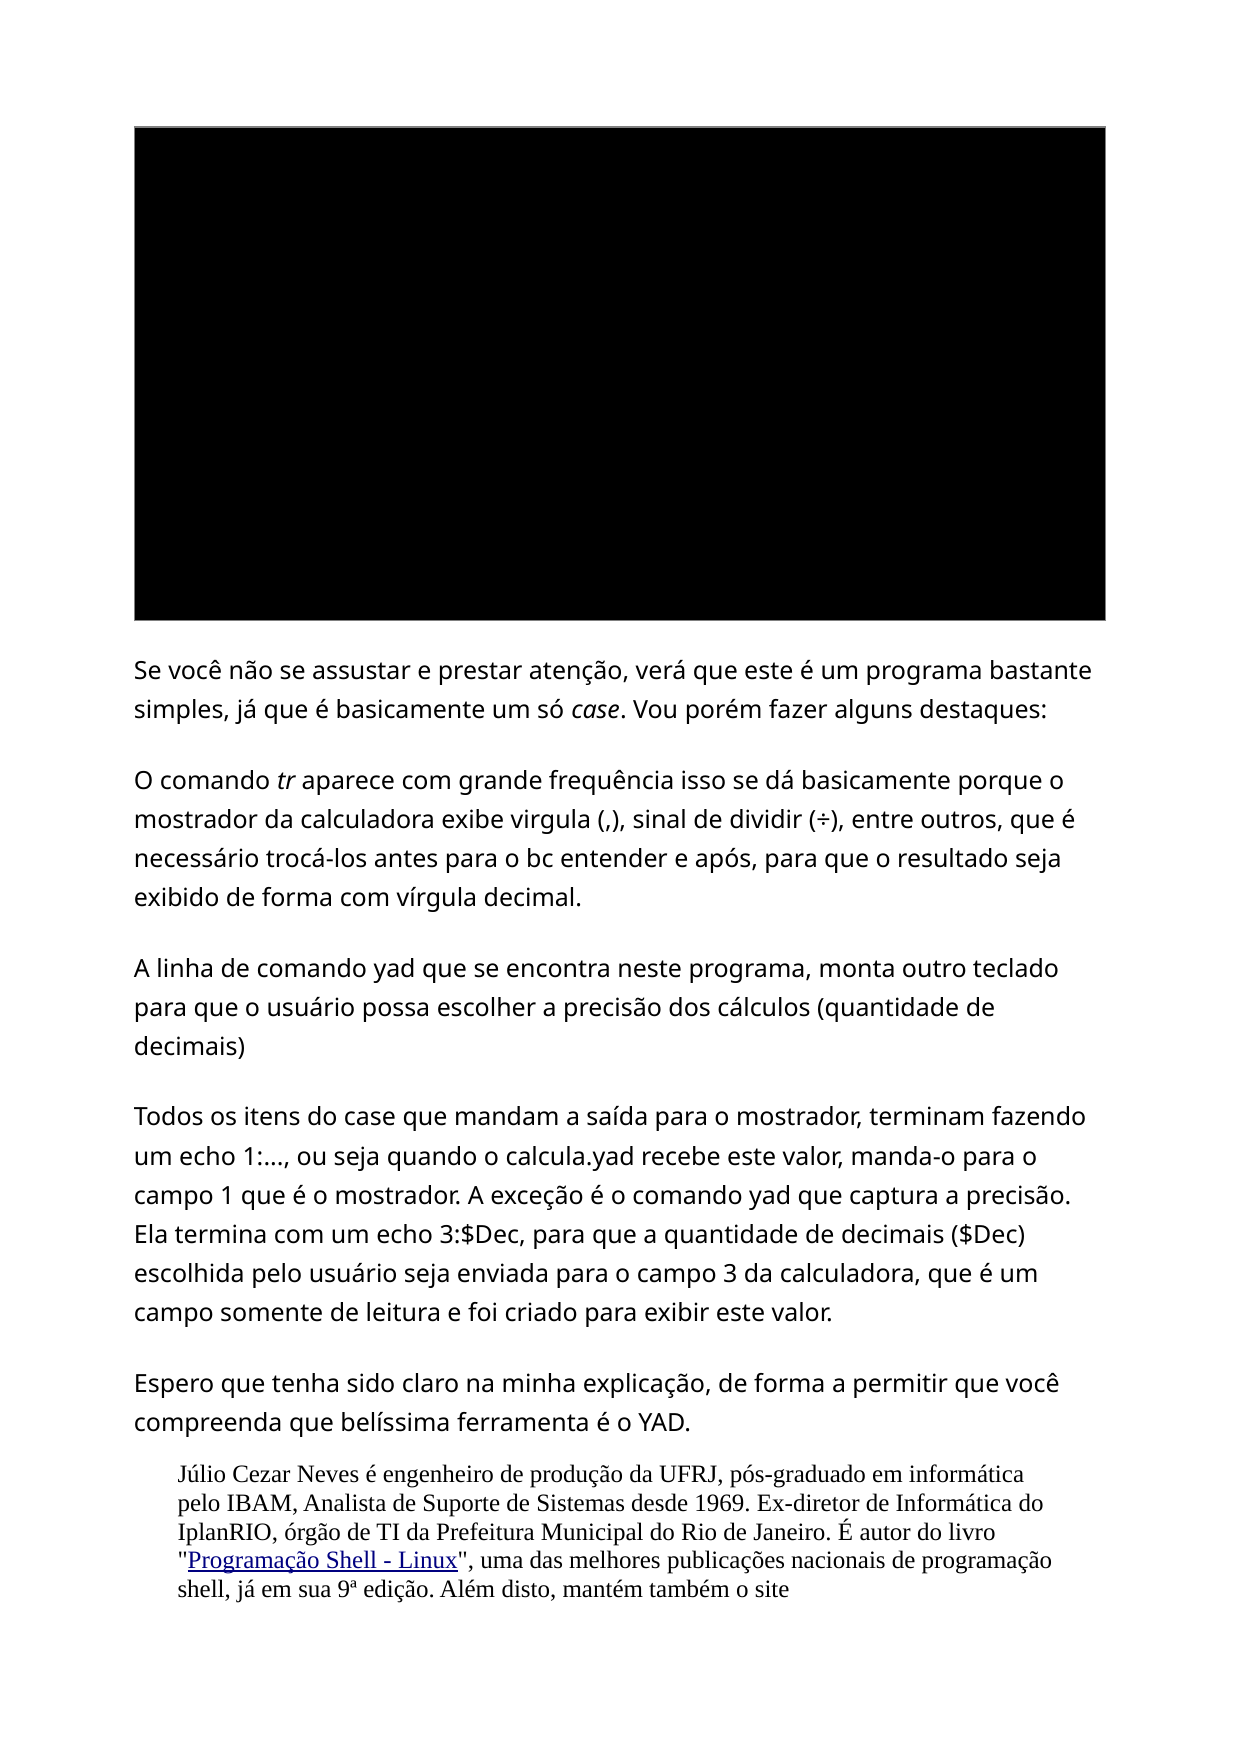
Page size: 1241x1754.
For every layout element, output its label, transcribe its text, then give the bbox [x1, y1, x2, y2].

text Espero que tenha sido claro na minha explicação, de forma a permitir que você compreenda que belíssima ferramenta é o YAD. [134, 1365, 1106, 1438]
text --field :BTN '' --button OK)" [135, 297, 1105, 330]
text Todos os itens do case que mandam a saída para o mostrador, terminam fazendo um echo 1:..., ou seja quando o calcula.yad recebe este valor, manda-o para o campo 1 que é o mostrador. A exceção é o comando yad que captura a precisão. Ela termina com um echo 3:$Dec, para que a quantidade de decimais ($Dec) escolhida pelo usuário seja enviada para o campo 3 da calculadora, que é um campo somente de leitura e foi criado para exibir este valor. [134, 1099, 1106, 1329]
text O comando tr aparece com grande frequência isso se dá basicamente porque o mostrador da calculadora exibe virgula (,), sinal de dividir (÷), entre outros, que é necessário trocá-los antes para o bc entender e após, para que o resultado seja exibido de forma com vírgula decimal. [134, 762, 1106, 914]
text --field 9:BTN '@echo 3:9' \ [135, 240, 1105, 273]
text --field 6:BTN '@echo 3:6' \ [135, 183, 1105, 217]
text echo 1:$(echo "-1 * $Conta" | bc | tr . ,) ;; [135, 467, 1105, 501]
text *) echo 1:$1 [135, 524, 1105, 558]
text Júlio Cezar Neves é engenheiro de produção da UFRJ, pós-graduado em informática pelo IBAM, Analista de Suporte de Sistemas desde 1969. Ex-diretor de Informática do IplanRIO, órgão de TI da Prefeitura Municipal do Rio de Janeiro. É autor do livro "Programação Shell - Linux", uma das melhores publicações nacionais de programação shell, já em sua 9ª edição. Além disto, mantém também o site [177, 1459, 1063, 1603]
text --field 3:BTN '@echo 3:3' \ [135, 128, 1105, 160]
text +-) Conta=$(tr , . <<< "$1") [135, 411, 1105, 444]
text echo 3:$Dec ;; [135, 354, 1105, 387]
text Se você não se assustar e prestar atenção, verá que este é um programa bastante simples, já que é basicamente um só case. Vou porém fazer alguns destaques: [134, 653, 1106, 726]
text A linha de comando yad que se encontra neste programa, monta outro teclado para que o usuário possa escolher a precisão dos cálculos (quantidade de decimais) [134, 950, 1106, 1063]
text esac [135, 581, 1105, 620]
